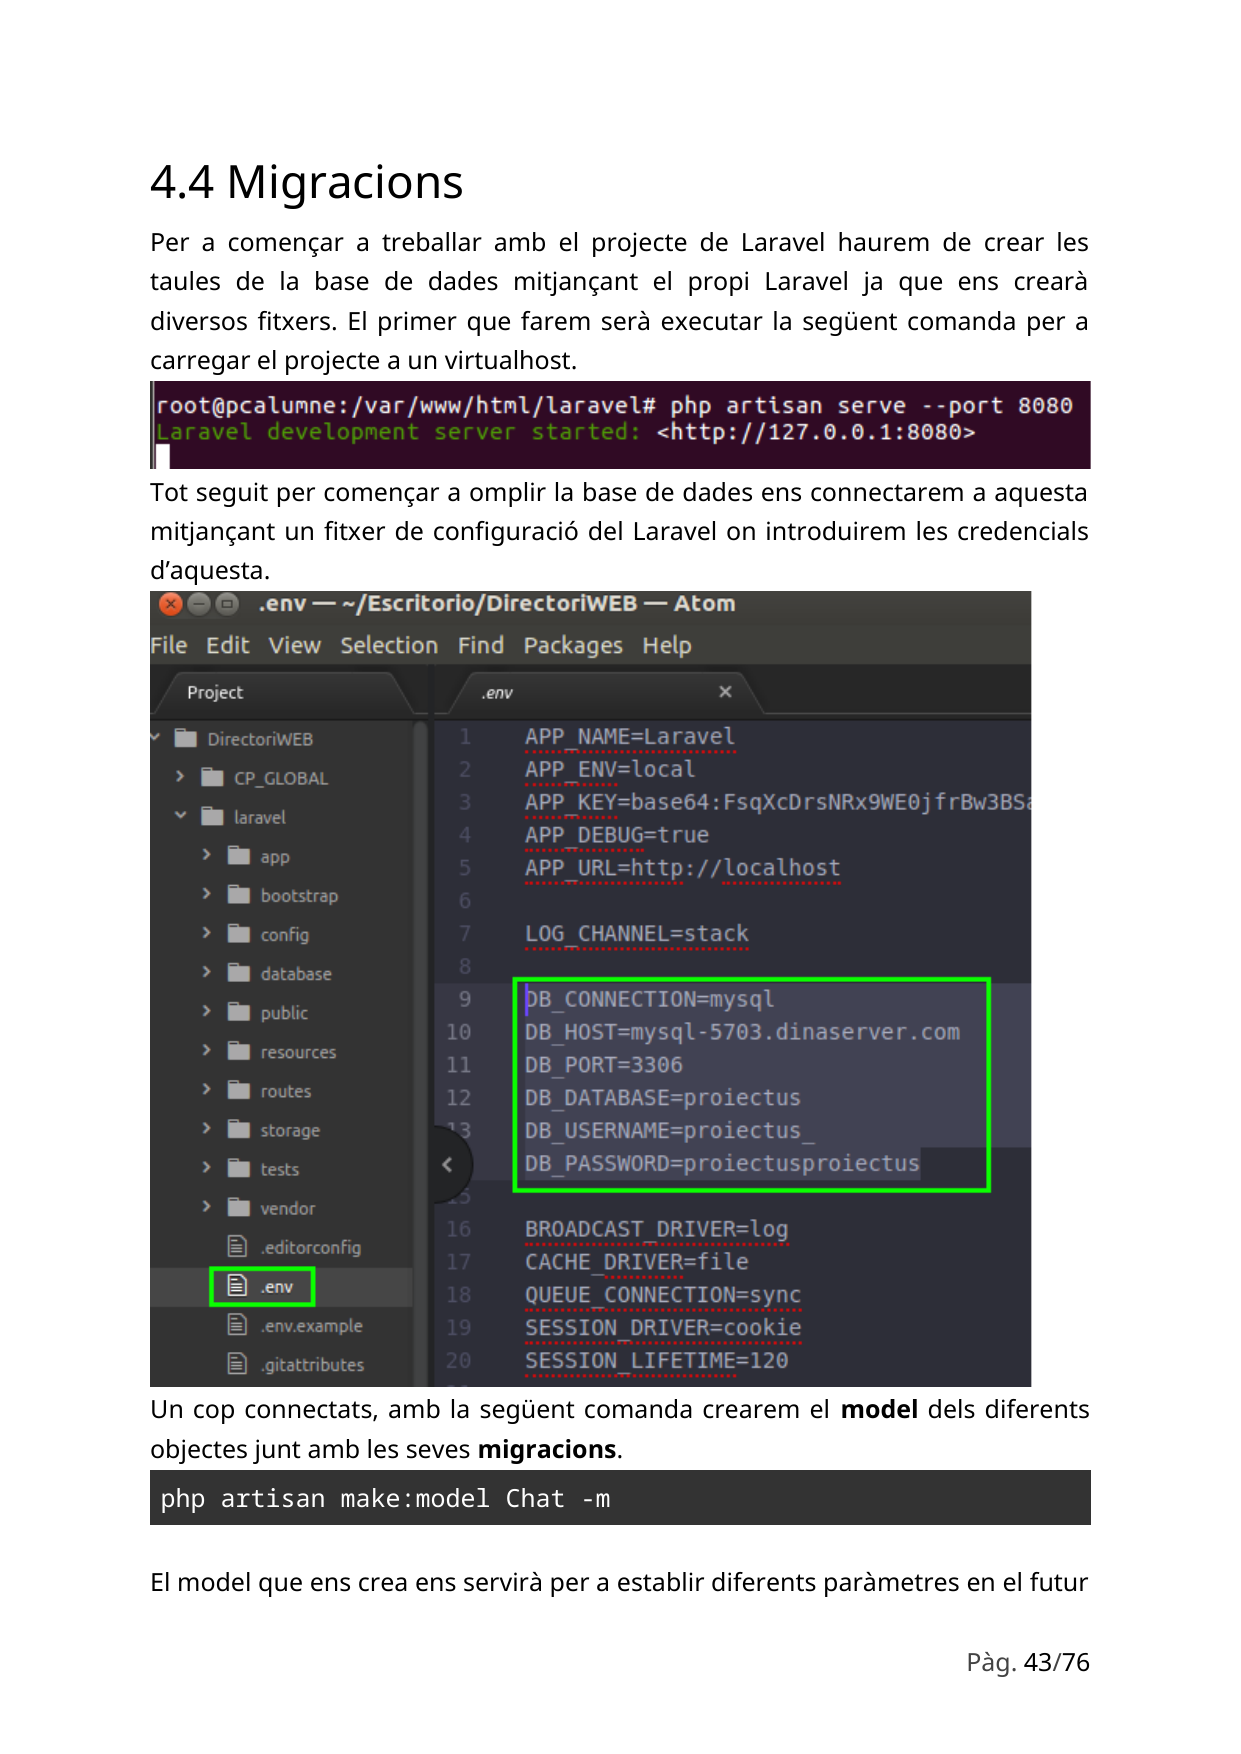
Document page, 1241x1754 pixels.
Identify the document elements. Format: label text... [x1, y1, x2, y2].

picture [150, 591, 1032, 1387]
table_header php artisan make:model Chat -m [150, 1470, 1091, 1525]
subtitle 4.4 Migracions [150, 150, 1090, 212]
text Un cop connectats, amb la següent comanda crearem el model dels diferents objectes junt amb les seves migracions. [150, 1392, 1090, 1465]
picture [150, 381, 1091, 469]
text El model que ens crea ens servirà per a establir diferents paràmetres en el futur [150, 1564, 1090, 1598]
text Per a començar a treballar amb el projecte de Laravel haurem de crear les taules de la base de dades mitjançant el propi Laravel ja que ens crearà diversos fitxers. El primer que farem serà executar la següent comanda per a carregar el projecte a un virtualhost. [150, 225, 1090, 376]
text Tot seguit per començar a omplir la base de dades ens connectarem a aquesta mitjançant un fitxer de configuració del Laravel on introduirem les credencials d’aquesta. [150, 474, 1090, 587]
